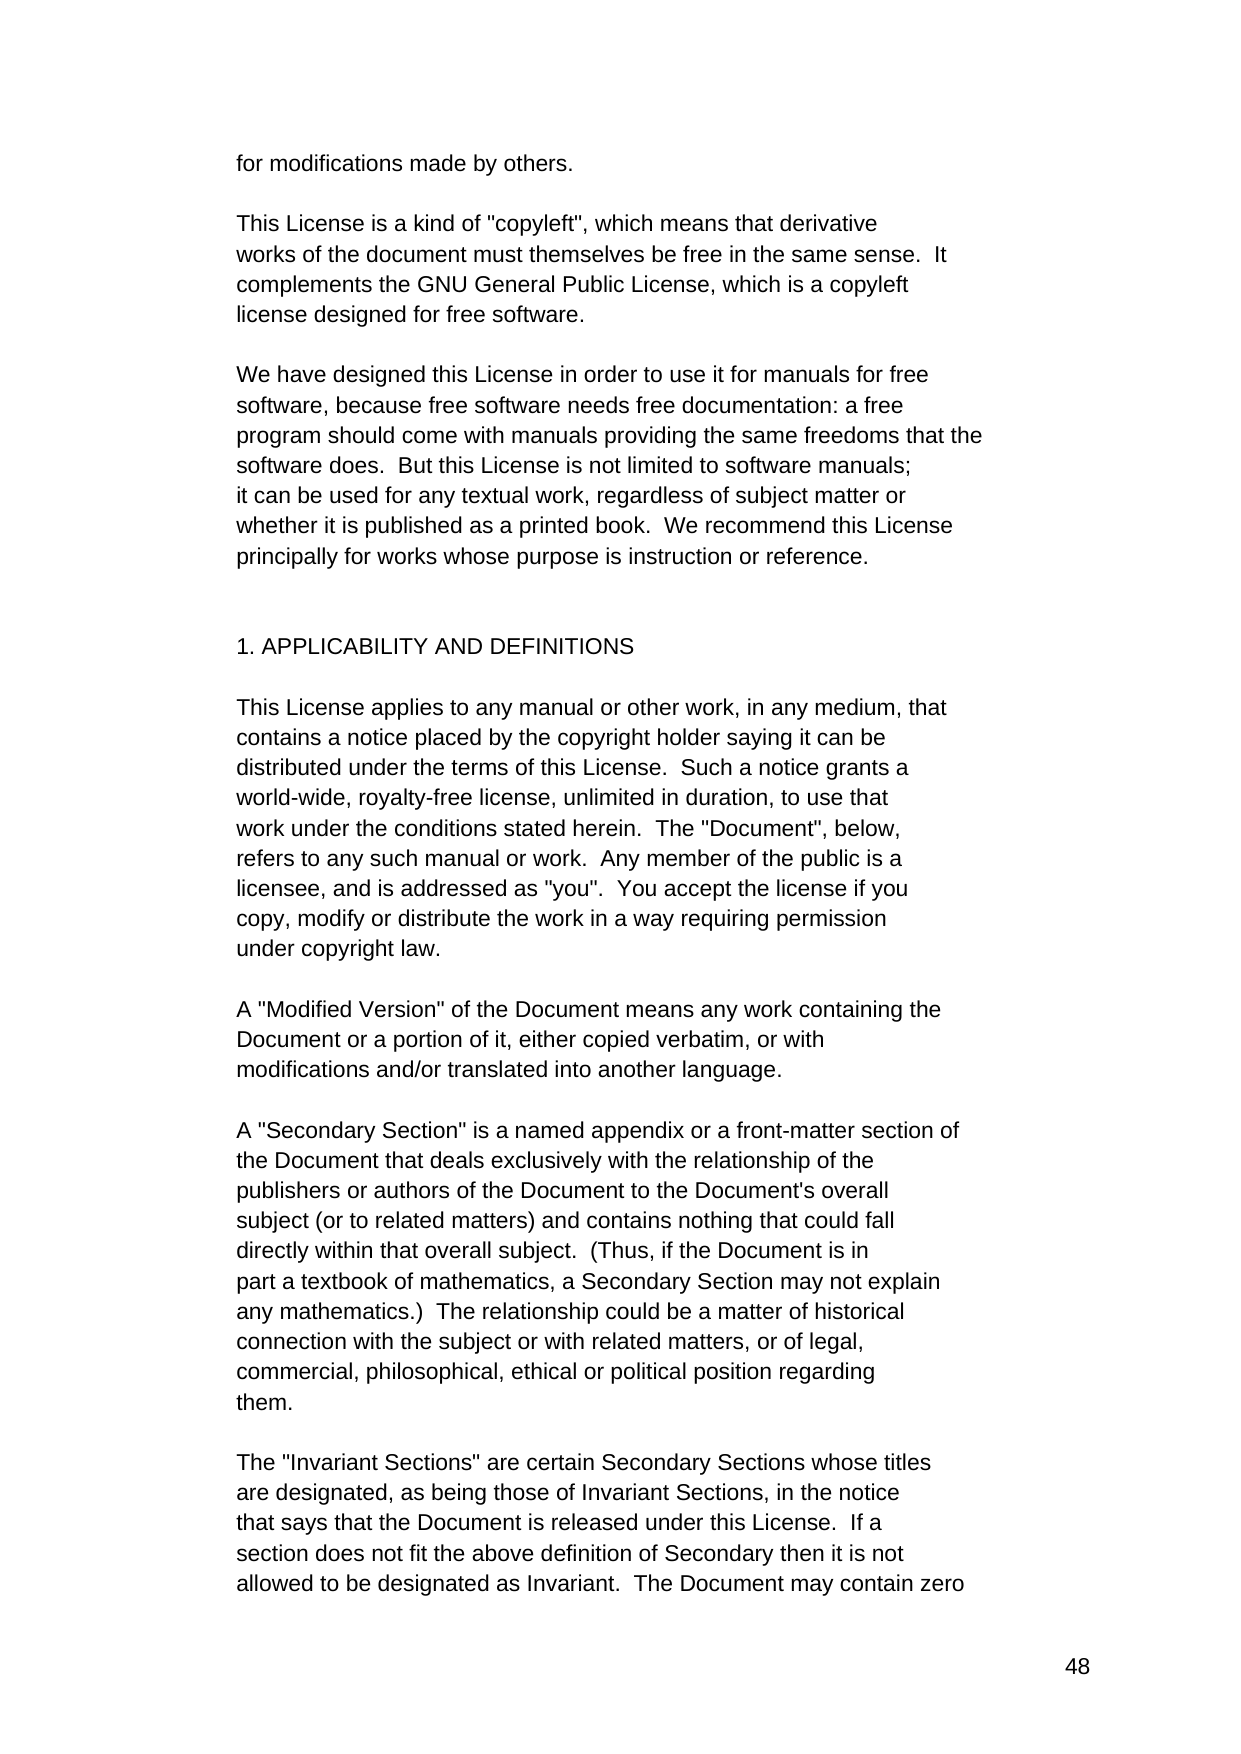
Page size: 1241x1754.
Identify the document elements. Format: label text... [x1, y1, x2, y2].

text for modifications made by others. This License is a kind of "copyleft", which means that derivative works of the document must themselves be free in the same sense. It complements the GNU General Public License, which is a copyleft license designed for free software. We have designed this License in order to use it for manuals for free software, because free software needs free documentation: a free program should come with manuals providing the same freedoms that the software does. But this License is not limited to software manuals; it can be used for any textual work, regardless of subject matter or whether it is published as a printed book. We recommend this License principally for works whose purpose is instruction or reference. 1. APPLICABILITY AND DEFINITIONS This License applies to any manual or other work, in any medium, that contains a notice placed by the copyright holder saying it can be distributed under the terms of this License. Such a notice grants a world-wide, royalty-free license, unlimited in duration, to use that work under the conditions stated herein. The "Document", below, refers to any such manual or work. Any member of the public is a licensee, and is addressed as "you". You accept the license if you copy, modify or distribute the work in a way requiring permission under copyright law. A "Modified Version" of the Document means any work containing the Document or a portion of it, either copied verbatim, or with modifications and/or translated into another language. A "Secondary Section" is a named appendix or a front-matter section of the Document that deals exclusively with the relationship of the publishers or authors of the Document to the Document's overall subject (or to related matters) and contains nothing that could fall directly within that overall subject. (Thus, if the Document is in part a textbook of mathematics, a Secondary Section may not explain any mathematics.) The relationship could be a matter of historical connection with the subject or with related matters, or of legal, commercial, philosophical, ethical or political position regarding them. The "Invariant Sections" are certain Secondary Sections whose titles are designated, as being those of Invariant Sections, in the notice that says that the Document is released under this License. If a section does not fit the above definition of Secondary then it is not allowed to be designated as Invariant. The Document may contain zero [236, 150, 1090, 1596]
